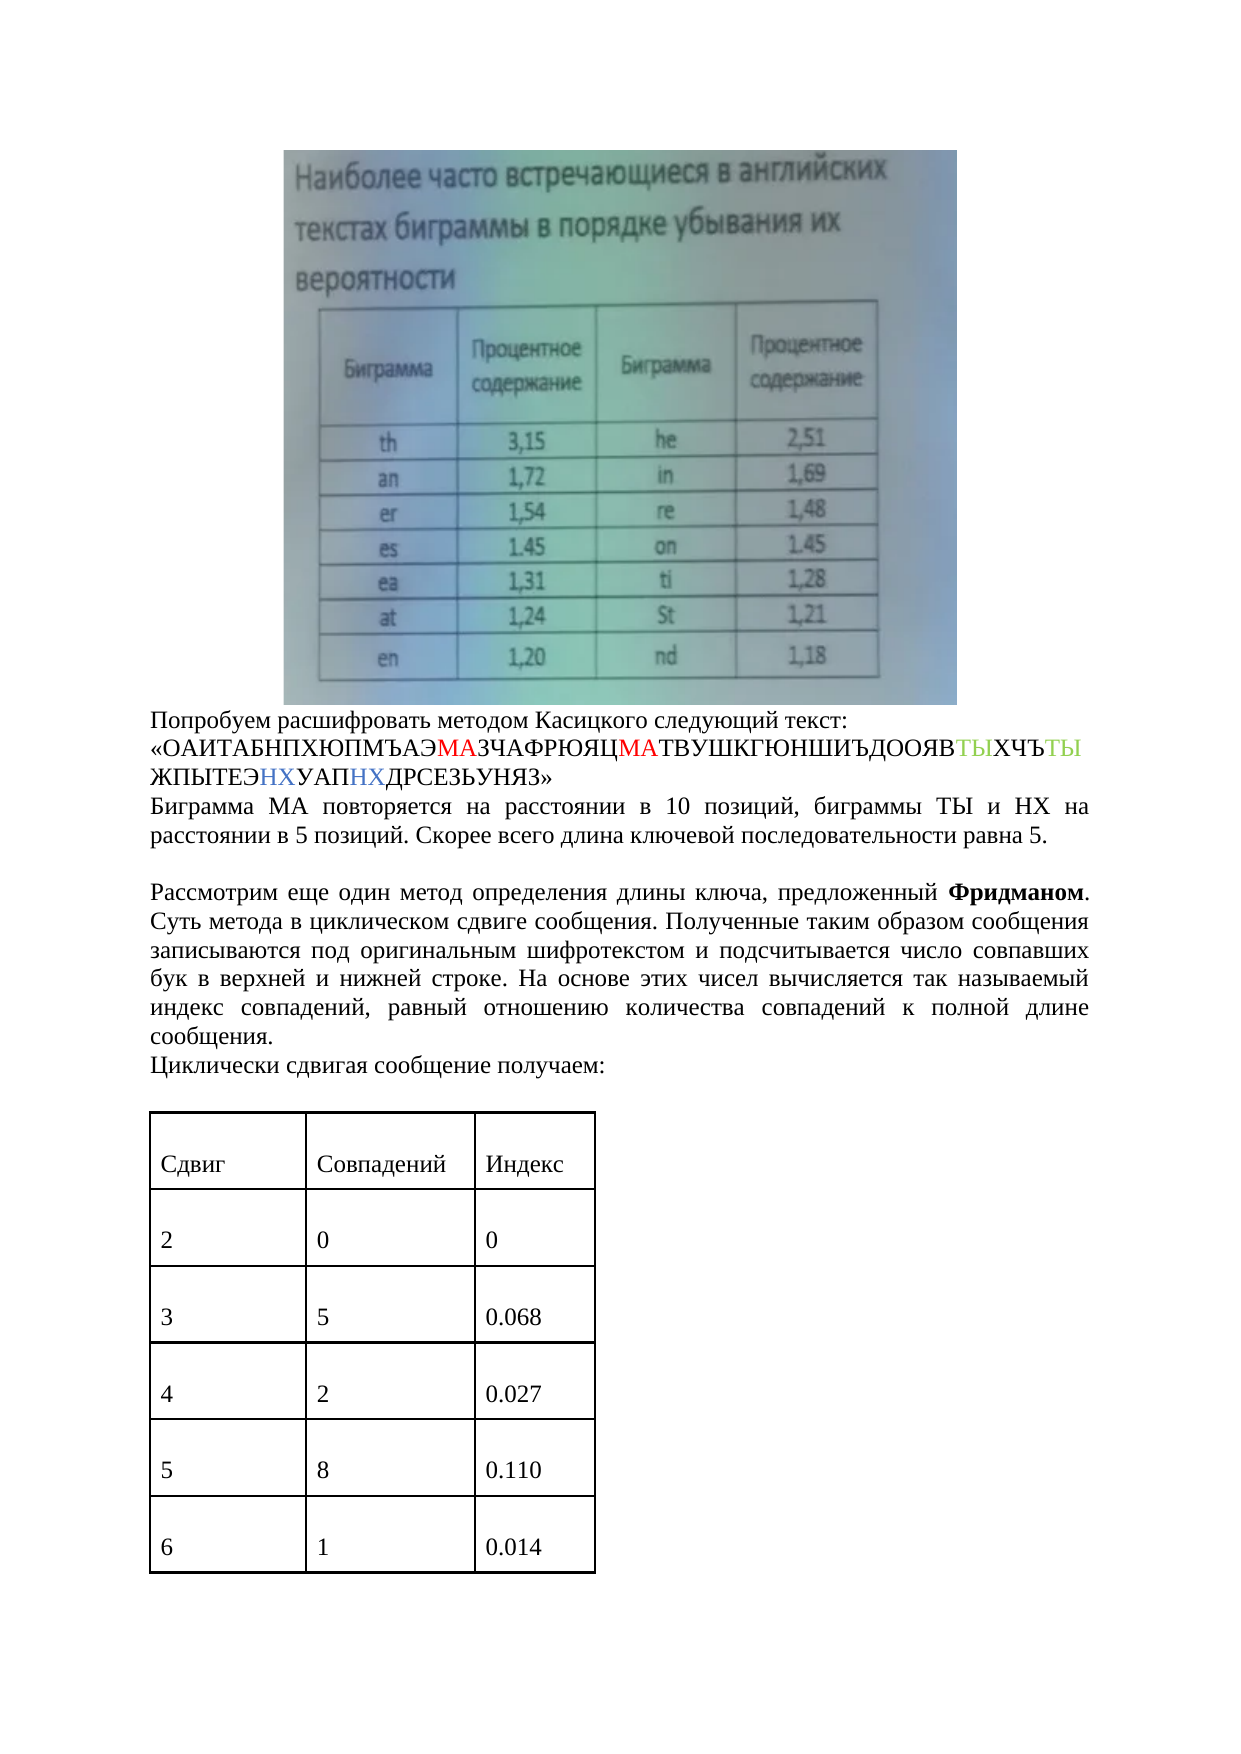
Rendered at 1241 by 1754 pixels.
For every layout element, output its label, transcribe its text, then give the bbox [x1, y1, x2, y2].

text «ОАИТАБНПХЮПМЪАЭМАЗЧАФРЮЯЦМАТВУШКГЮНШИЪДООЯВТЫХЧЪТЫЖПЫТЕЭНХУАПНХДРСЕЗЬУНЯЗ» [150, 733, 1090, 791]
table_cell 2 [307, 1344, 474, 1418]
table_cell 1 [307, 1497, 474, 1571]
table_header Совпадений [307, 1114, 474, 1188]
table_cell 3 [151, 1267, 305, 1341]
text Биграмма МА повторяется на расстоянии в 10 позиций, биграммы ТЫ и НХ на расстоянии в 5 позиций. Скорее всего длина ключевой последовательности равна 5. [150, 791, 1090, 848]
table_cell 6 [151, 1497, 305, 1571]
text Рассмотрим еще один метод определения длины ключа, предложенный Фридманом. Суть метода в циклическом сдвиге сообщения. Полученные таким образом сообщения записываются под оригинальным шифротекстом и подсчитывается число совпавших бук в верхней и нижней строке. На основе этих чисел вычисляется так называемый индекс совпадений, равный отношению количества совпадений к полной длине сообщения. [150, 877, 1090, 1050]
table_header Сдвиг [151, 1114, 305, 1188]
table_cell 8 [307, 1420, 474, 1495]
table_cell 4 [151, 1344, 305, 1418]
text Циклически сдвигая сообщение получаем: [150, 1050, 1090, 1078]
picture [283, 150, 957, 705]
table_cell 0 [307, 1190, 474, 1265]
table_cell 0.027 [476, 1344, 594, 1418]
table_cell 0.110 [476, 1420, 594, 1495]
table_cell 0 [476, 1190, 594, 1265]
table_cell 2 [151, 1190, 305, 1265]
table_cell 5 [307, 1267, 474, 1341]
table_cell 5 [151, 1420, 305, 1495]
table_cell 0.014 [476, 1497, 594, 1571]
text Попробуем расшифровать методом Касицкого следующий текст: [150, 705, 1090, 733]
table_header Индекс [476, 1114, 594, 1188]
table_cell 0.068 [476, 1267, 594, 1341]
